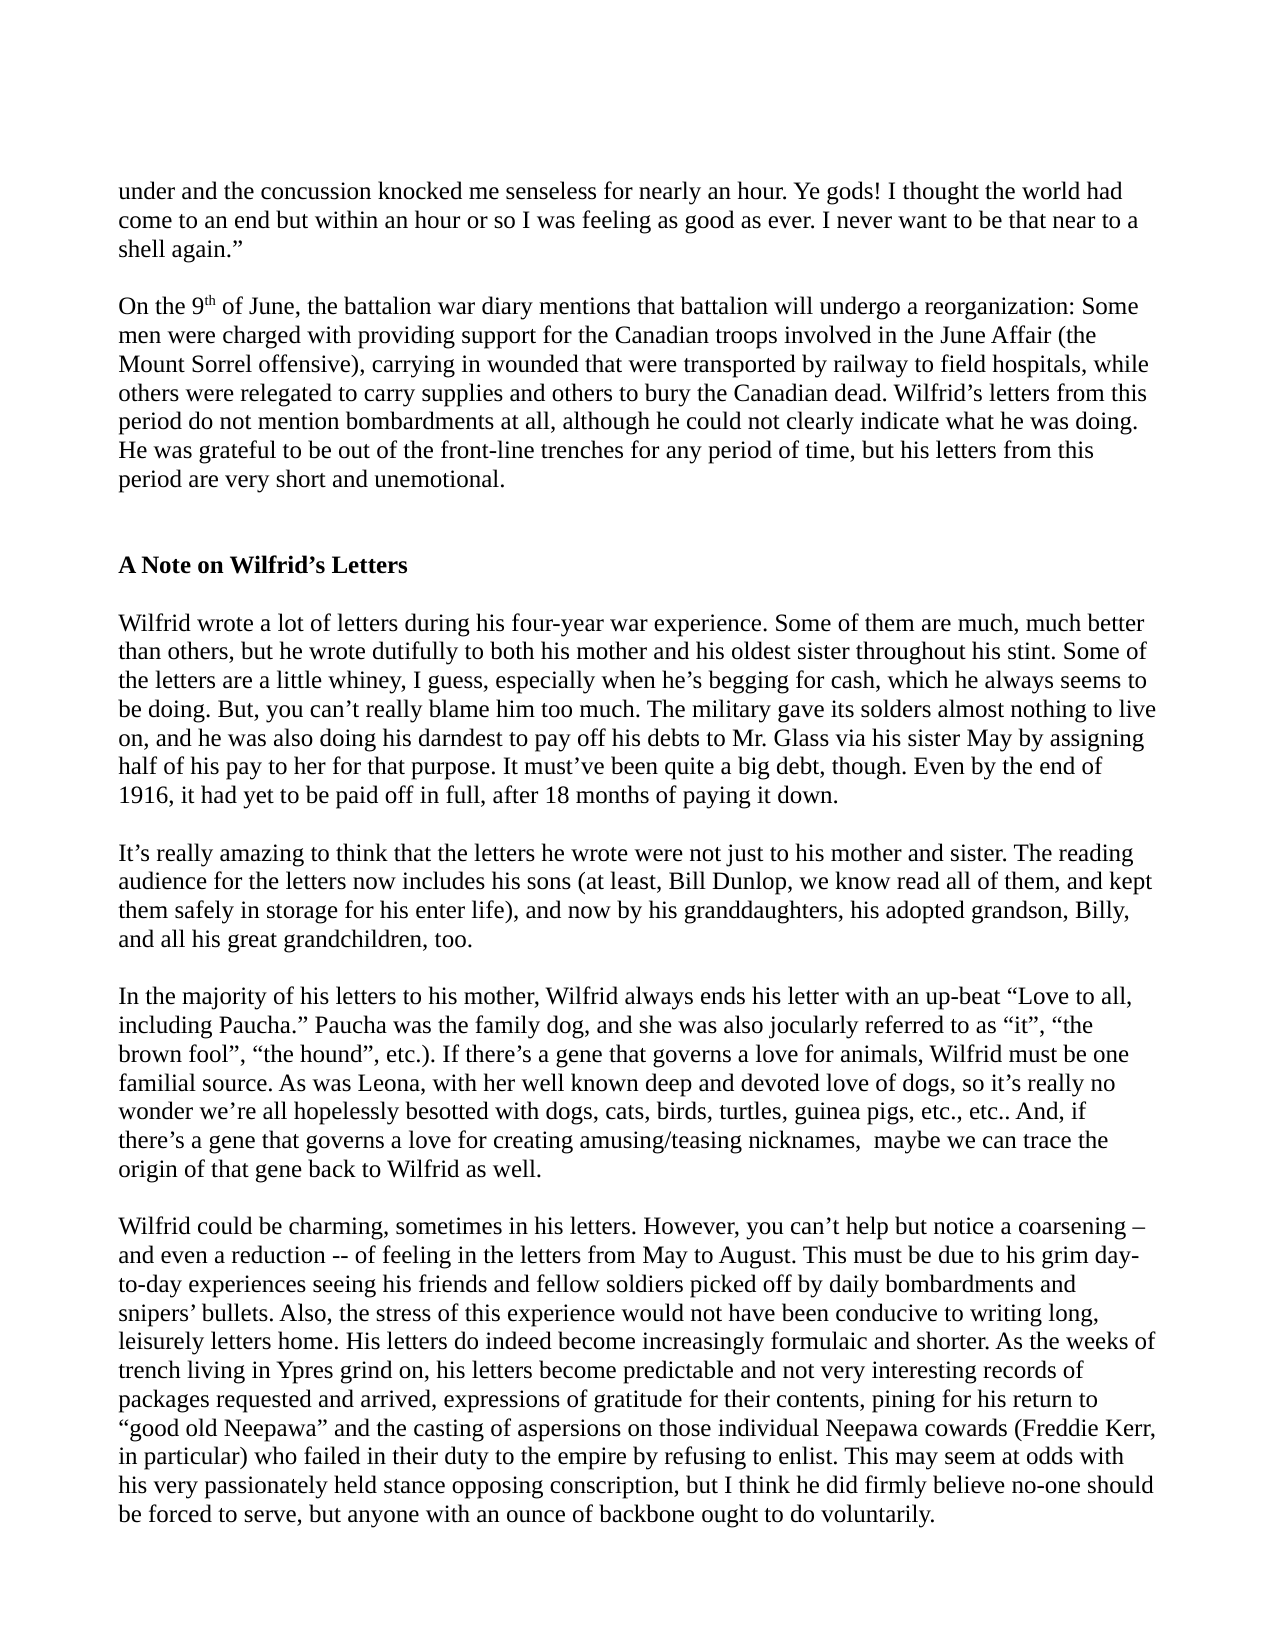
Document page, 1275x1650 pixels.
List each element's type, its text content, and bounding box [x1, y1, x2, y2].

text In the majority of his letters to his mother, Wilfrid always ends his letter with an up-beat “Love to all, including Paucha.” Paucha was the family dog, and she was also jocularly referred to as “it”, “the brown fool”, “the hound”, etc.). If there’s a gene that governs a love for animals, Wilfrid must be one familial source. As was Leona, with her well known deep and devoted love of dogs, so it’s really no wonder we’re all hopelessly besotted with dogs, cats, birds, turtles, guinea pigs, etc., etc.. And, if there’s a gene that governs a love for creating amusing/teasing nicknames, maybe we can trace the origin of that gene back to Wilfrid as well. [118, 981, 1157, 1183]
text It’s really amazing to think that the letters he wrote were not just to his mother and sister. The reading audience for the letters now includes his sons (at least, Bill Dunlop, we know read all of them, and kept them safely in storage for his enter life), and now by his granddaughters, his adopted grandson, Billy, and all his great grandchildren, too. [118, 838, 1157, 953]
text Wilfrid wrote a lot of letters during his four-year war experience. Some of them are much, much better than others, but he wrote dutifully to both his mother and his oldest sister throughout his stint. Some of the letters are a little whiney, I guess, especially when he’s begging for cash, which he always seems to be doing. But, you can’t really blame him too much. The military gave its solders almost nothing to live on, and he was also doing his darndest to pay off his debts to Mr. Glass via his sister May by assigning half of his pay to her for that purpose. It must’ve been quite a big debt, though. Even by the end of 1916, it had yet to be paid off in full, after 18 months of paying it down. [118, 608, 1157, 809]
text Wilfrid could be charming, sometimes in his letters. However, you can’t help but notice a coarsening – and even a reduction -- of feeling in the letters from May to August. This must be due to his grim day-to-day experiences seeing his friends and fellow soldiers picked off by daily bombardments and snipers’ bullets. Also, the stress of this experience would not have been conducive to writing long, leisurely letters home. His letters do indeed become increasingly formulaic and shorter. As the weeks of trench living in Ypres grind on, his letters become predictable and not very interesting records of packages requested and arrived, expressions of gratitude for their contents, pining for his return to “good old Neepawa” and the casting of aspersions on those individual Neepawa cowards (Freddie Kerr, in particular) who failed in their duty to the empire by refusing to enlist. This may seem at odds with his very passionately held stance opposing conscription, but I think he did firmly believe no-one should be forced to serve, but anyone with an ounce of backbone ought to do voluntarily. [118, 1211, 1157, 1528]
text On the 9th of June, the battalion war diary mentions that battalion will undergo a reorganization: Some men were charged with providing support for the Canadian troops involved in the June Affair (the Mount Sorrel offensive), carrying in wounded that were transported by railway to field hospitals, while others were relegated to carry supplies and others to bury the Canadian dead. Wilfrid’s letters from this period do not mention bombardments at all, although he could not clearly indicate what he was doing. He was grateful to be out of the front-line trenches for any period of time, but his letters from this period are very short and unemotional. [118, 291, 1157, 493]
text A Note on Wilfrid’s Letters [118, 550, 1157, 579]
text under and the concussion knocked me senseless for nearly an hour. Ye gods! I thought the world had come to an end but within an hour or so I was feeling as good as ever. I never want to be that near to a shell again.” [118, 176, 1157, 263]
